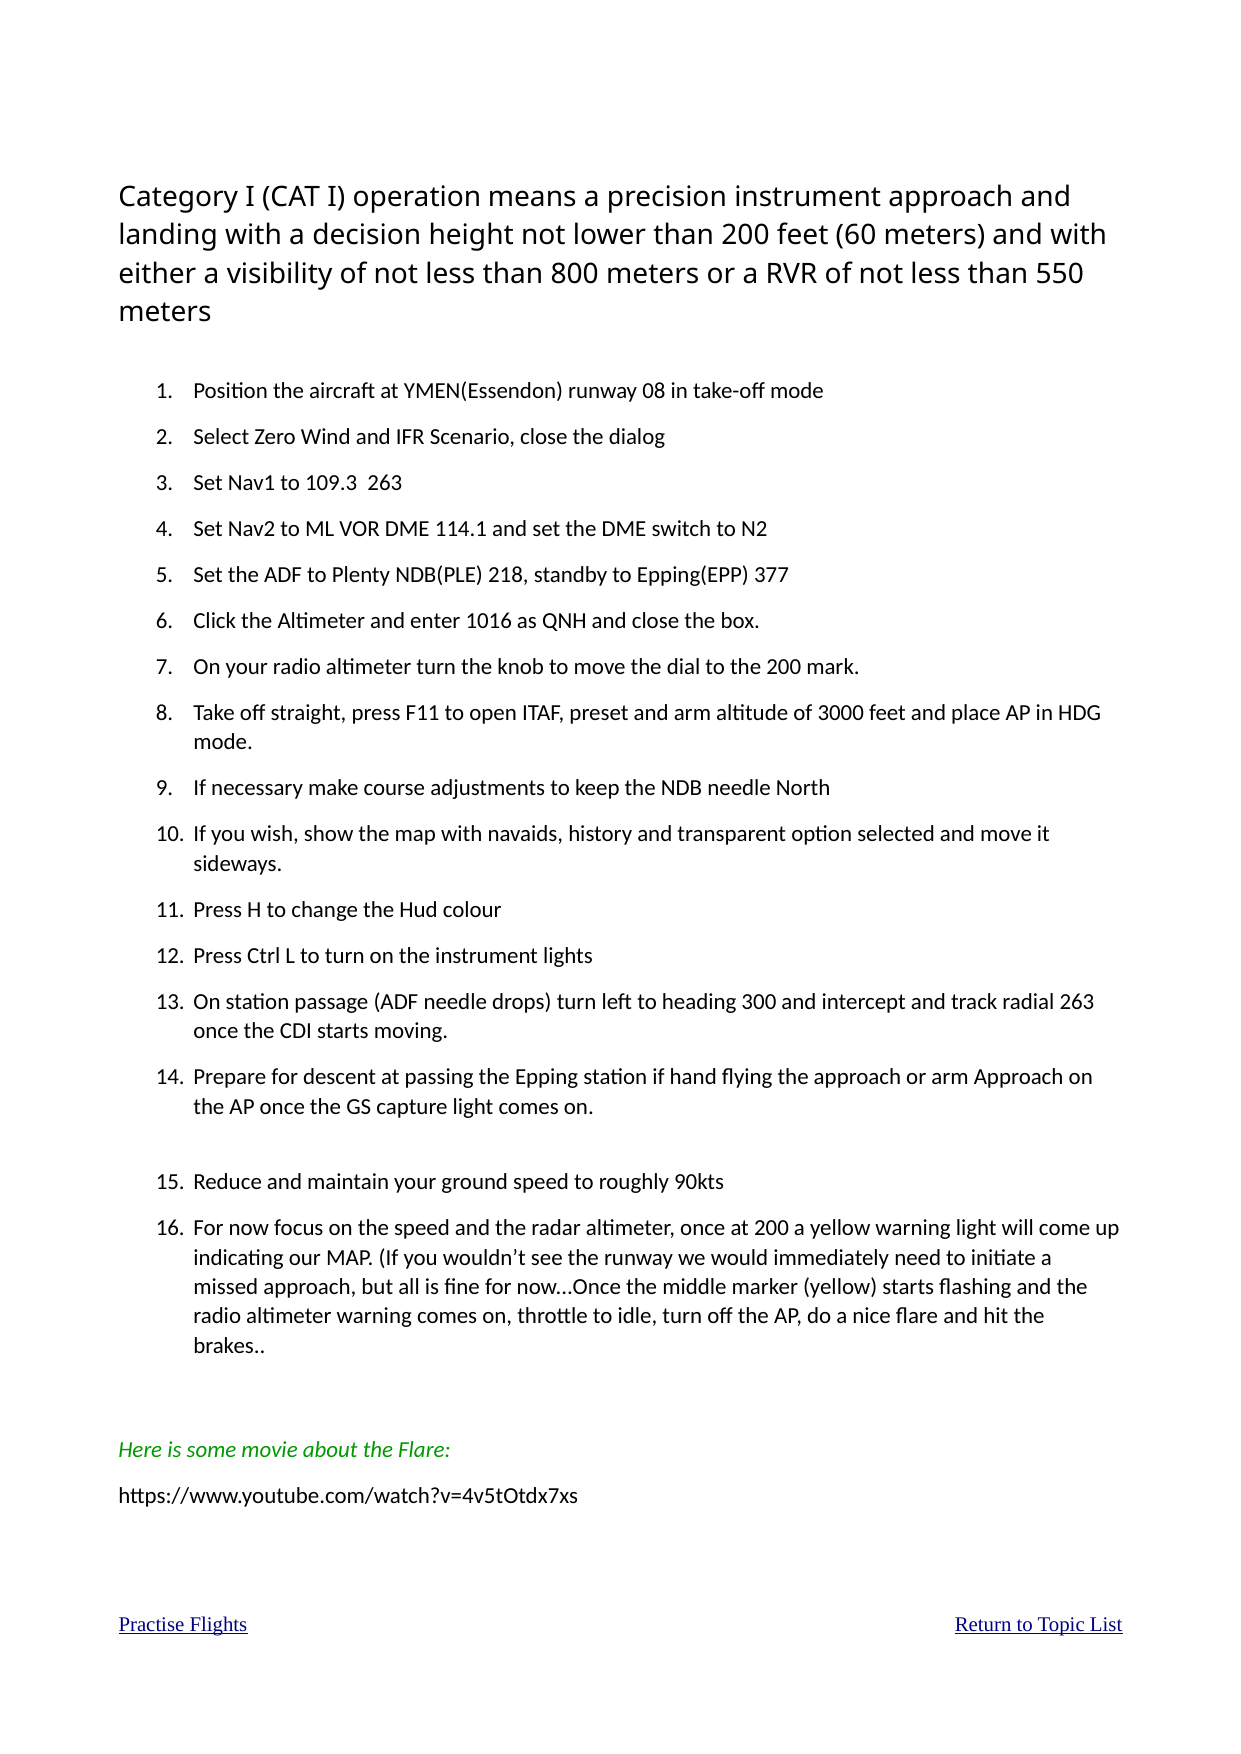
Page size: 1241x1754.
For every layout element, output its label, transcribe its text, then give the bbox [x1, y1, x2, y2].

list On station passage (ADF needle drops) turn left to heading 300 and intercept and track radial 263 once the CDI starts moving. [156, 987, 1122, 1044]
list Press Ctrl L to turn on the instrument lights [156, 941, 1122, 969]
list Position the aircraft at YMEN(Essendon) runway 08 in take-off mode [156, 376, 1122, 404]
list Press H to change the Hud colour [156, 895, 1122, 923]
list On your radio altimeter turn the knob to move the dial to the 200 mark. [156, 652, 1122, 680]
list If necessary make course adjustments to keep the NDB needle North [156, 773, 1122, 801]
list Set Nav1 to 109.3 263 [156, 468, 1122, 496]
list Take off straight, press F11 to open ITAF, preset and arm altitude of 3000 feet and place AP in HDG mode. [156, 698, 1122, 755]
list Set the ADF to Plenty NDB(PLE) 218, standby to Epping(EPP) 377 [156, 560, 1122, 588]
list If you wish, show the map with navaids, history and transparent option selected and move it sideways. [156, 819, 1122, 877]
text Category I (CAT I) operation means a precision instrument approach and landing with a decision height not lower than 200 feet (60 meters) and with either a visibility of not less than 800 meters or a RVR of not less than 550 meters [118, 176, 1122, 330]
list For now focus on the speed and the radar altimeter, once at 200 a yellow warning light will come up indicating our MAP. (If you wouldn’t see the runway we would immediately need to initiate a missed approach, but all is fine for now...Once the middle marker (yellow) starts flashing and the radio altimeter warning comes on, throttle to idle, turn off the AP, do a nice flare and hit the brakes.. [156, 1213, 1122, 1417]
list Select Zero Wind and IFR Scenario, close the dialog [156, 422, 1122, 450]
list Set Nav2 to ML VOR DME 114.1 and set the DME switch to N2 [156, 514, 1122, 542]
text Here is some movie about the Flare: [118, 1436, 1122, 1463]
list Reduce and maintain your ground speed to roughly 90kts [156, 1167, 1122, 1195]
list Prepare for descent at passing the Epping station if hand flying the approach or arm Approach on the AP once the GS capture light comes on. [156, 1062, 1122, 1149]
text https://www.youtube.com/watch?v=4v5tOtdx7xs [118, 1482, 1122, 1509]
list Click the Altimeter and enter 1016 as QNH and close the box. [156, 606, 1122, 634]
